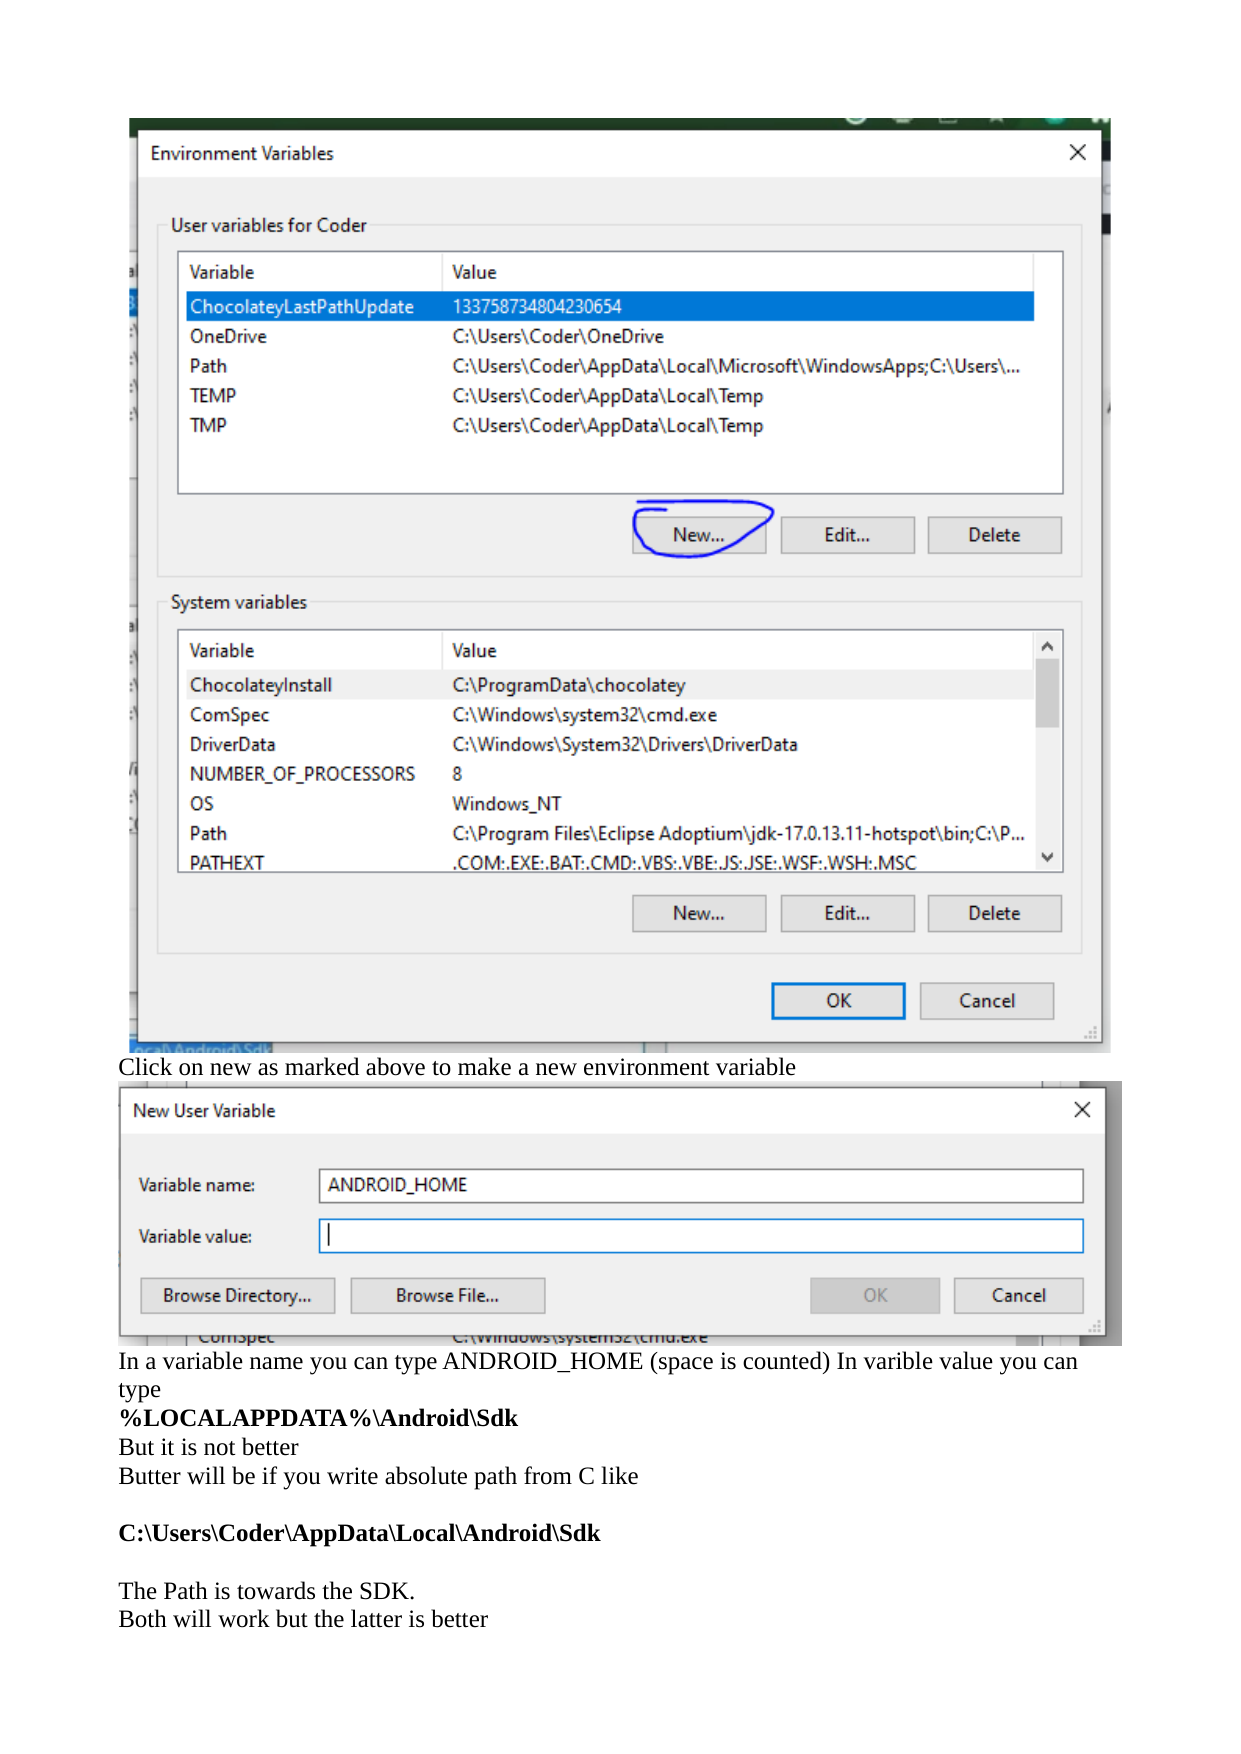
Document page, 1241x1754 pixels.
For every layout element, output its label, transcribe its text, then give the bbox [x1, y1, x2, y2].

text Both will work but the latter is better [118, 1604, 1122, 1633]
text In a variable name you can type ANDROID_HOME (space is counted) In varible value you can type [118, 1346, 1122, 1403]
text %LOCALAPPDATA%\Android\Sdk [118, 1403, 1122, 1432]
text C:\Users\Coder\AppData\Local\Android\Sdk [118, 1518, 1122, 1547]
text Click on new as marked above to make a new environment variable [118, 118, 1122, 1081]
picture [118, 1081, 1122, 1346]
text But it is not better [118, 1432, 1122, 1461]
text Butter will be if you write absolute path from C like [118, 1461, 1122, 1489]
text The Path is towards the SDK. [118, 1576, 1122, 1604]
picture [129, 118, 1111, 1053]
